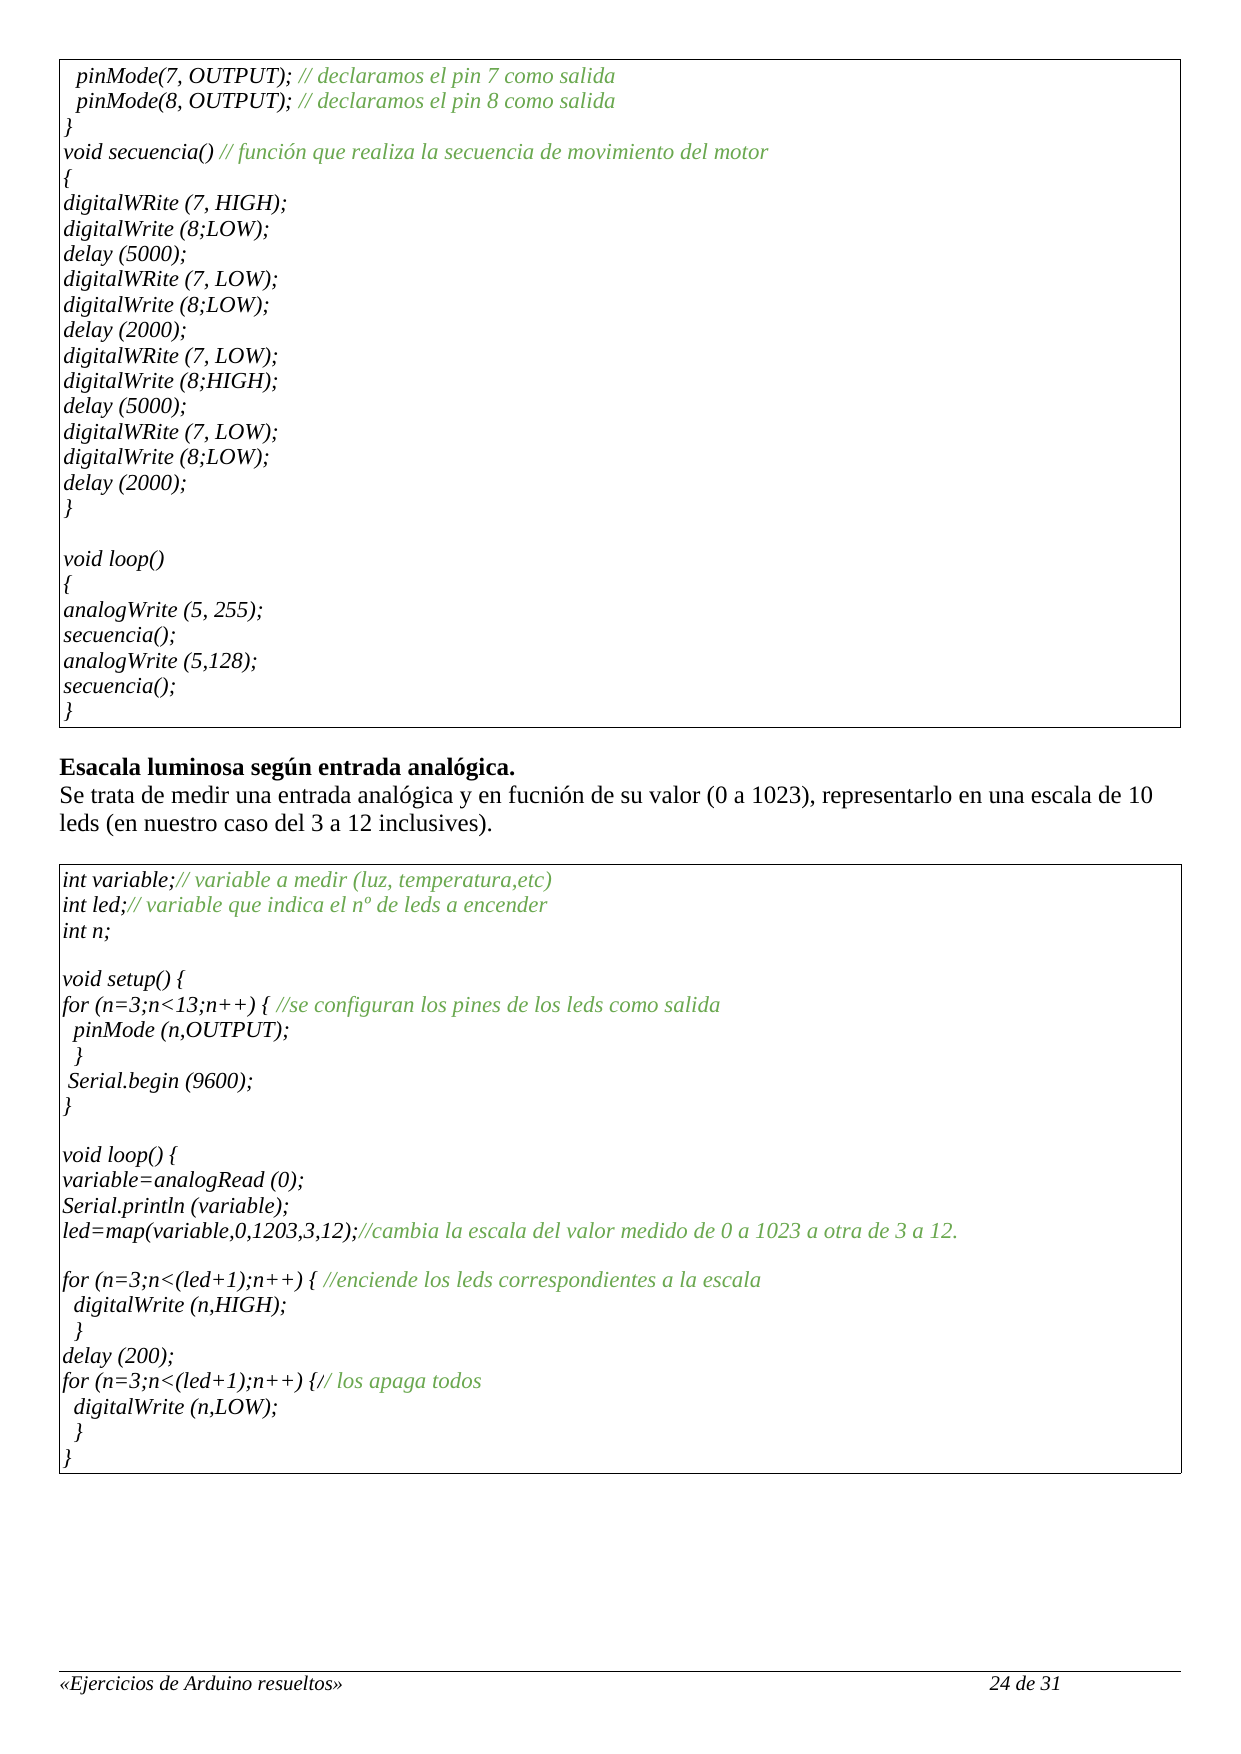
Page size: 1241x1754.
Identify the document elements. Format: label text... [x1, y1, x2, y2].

text digitalWrite (n,HIGH); [60, 1289, 1181, 1315]
text digitalWrite (8;LOW); [60, 440, 1180, 466]
text delay (200); [60, 1340, 1181, 1366]
text digitalWRite (7, LOW); [60, 415, 1180, 440]
text secuencia(); [60, 618, 1180, 644]
text for (n=3;n<(led+1);n++) { //enciende los leds correspondientes a la escala [60, 1264, 1181, 1289]
text Serial.begin (9600); [60, 1065, 1181, 1091]
text void loop() [60, 542, 1180, 567]
text { [74, 567, 1180, 593]
text { [74, 161, 1180, 186]
text delay (5000); [60, 389, 1180, 415]
text int led;// variable que indica el nº de leds a encender [60, 889, 1181, 915]
text for (n=3;n<13;n++) { //se configuran los pines de los leds como salida [60, 989, 1181, 1014]
text for (n=3;n<(led+1);n++) {// los apaga todos [60, 1366, 1181, 1391]
text variable=analogRead (0); [60, 1164, 1181, 1190]
text pinMode (n,OUTPUT); [60, 1014, 1181, 1040]
text analogWrite (5,128); [60, 644, 1180, 669]
text digitalWRite (7, HIGH); [60, 186, 1180, 212]
text delay (2000); [60, 466, 1180, 491]
text void loop() { [60, 1139, 1181, 1164]
text int n; [60, 915, 1181, 940]
text led=map(variable,0,1203,3,12);//cambia la escala del valor medido de 0 a 1023 a otra de 3 a 12. [60, 1215, 1181, 1241]
text void setup() { [60, 963, 1181, 989]
text } [60, 1416, 1181, 1442]
text } [74, 110, 1180, 135]
text } [60, 1091, 1181, 1116]
text digitalWRite (7, LOW); [60, 339, 1180, 364]
text delay (2000); [60, 313, 1180, 339]
text } [60, 694, 1180, 727]
text pinMode(7, OUTPUT); // declaramos el pin 7 como salida [60, 60, 1180, 84]
text Serial.println (variable); [60, 1190, 1181, 1215]
text } [60, 1315, 1181, 1340]
text secuencia(); [60, 669, 1180, 694]
text digitalWrite (8;LOW); [60, 288, 1180, 313]
text digitalWrite (8;HIGH); [60, 364, 1180, 389]
text } [60, 491, 1180, 517]
text int variable;// variable a medir (luz, temperatura,etc) [60, 865, 1181, 889]
text digitalWrite (8;LOW); [60, 212, 1180, 237]
text } [60, 1442, 1181, 1473]
text Se trata de medir una entrada analógica y en fucnión de su valor (0 a 1023), representarlo en una escala de 10 leds (en nuestro caso del 3 a 12 inclusives). [493, 781, 1181, 836]
text void secuencia() // función que realiza la secuencia de movimiento del motor [74, 135, 1180, 161]
text delay (5000); [60, 237, 1180, 262]
text } [60, 1040, 1181, 1065]
text digitalWRite (7, LOW); [60, 262, 1180, 288]
text digitalWrite (n,LOW); [60, 1391, 1181, 1416]
text pinMode(8, OUTPUT); // declaramos el pin 8 como salida [60, 84, 1180, 110]
text analogWrite (5, 255); [60, 593, 1180, 618]
text Esacala luminosa según entrada analógica. [515, 753, 1181, 781]
